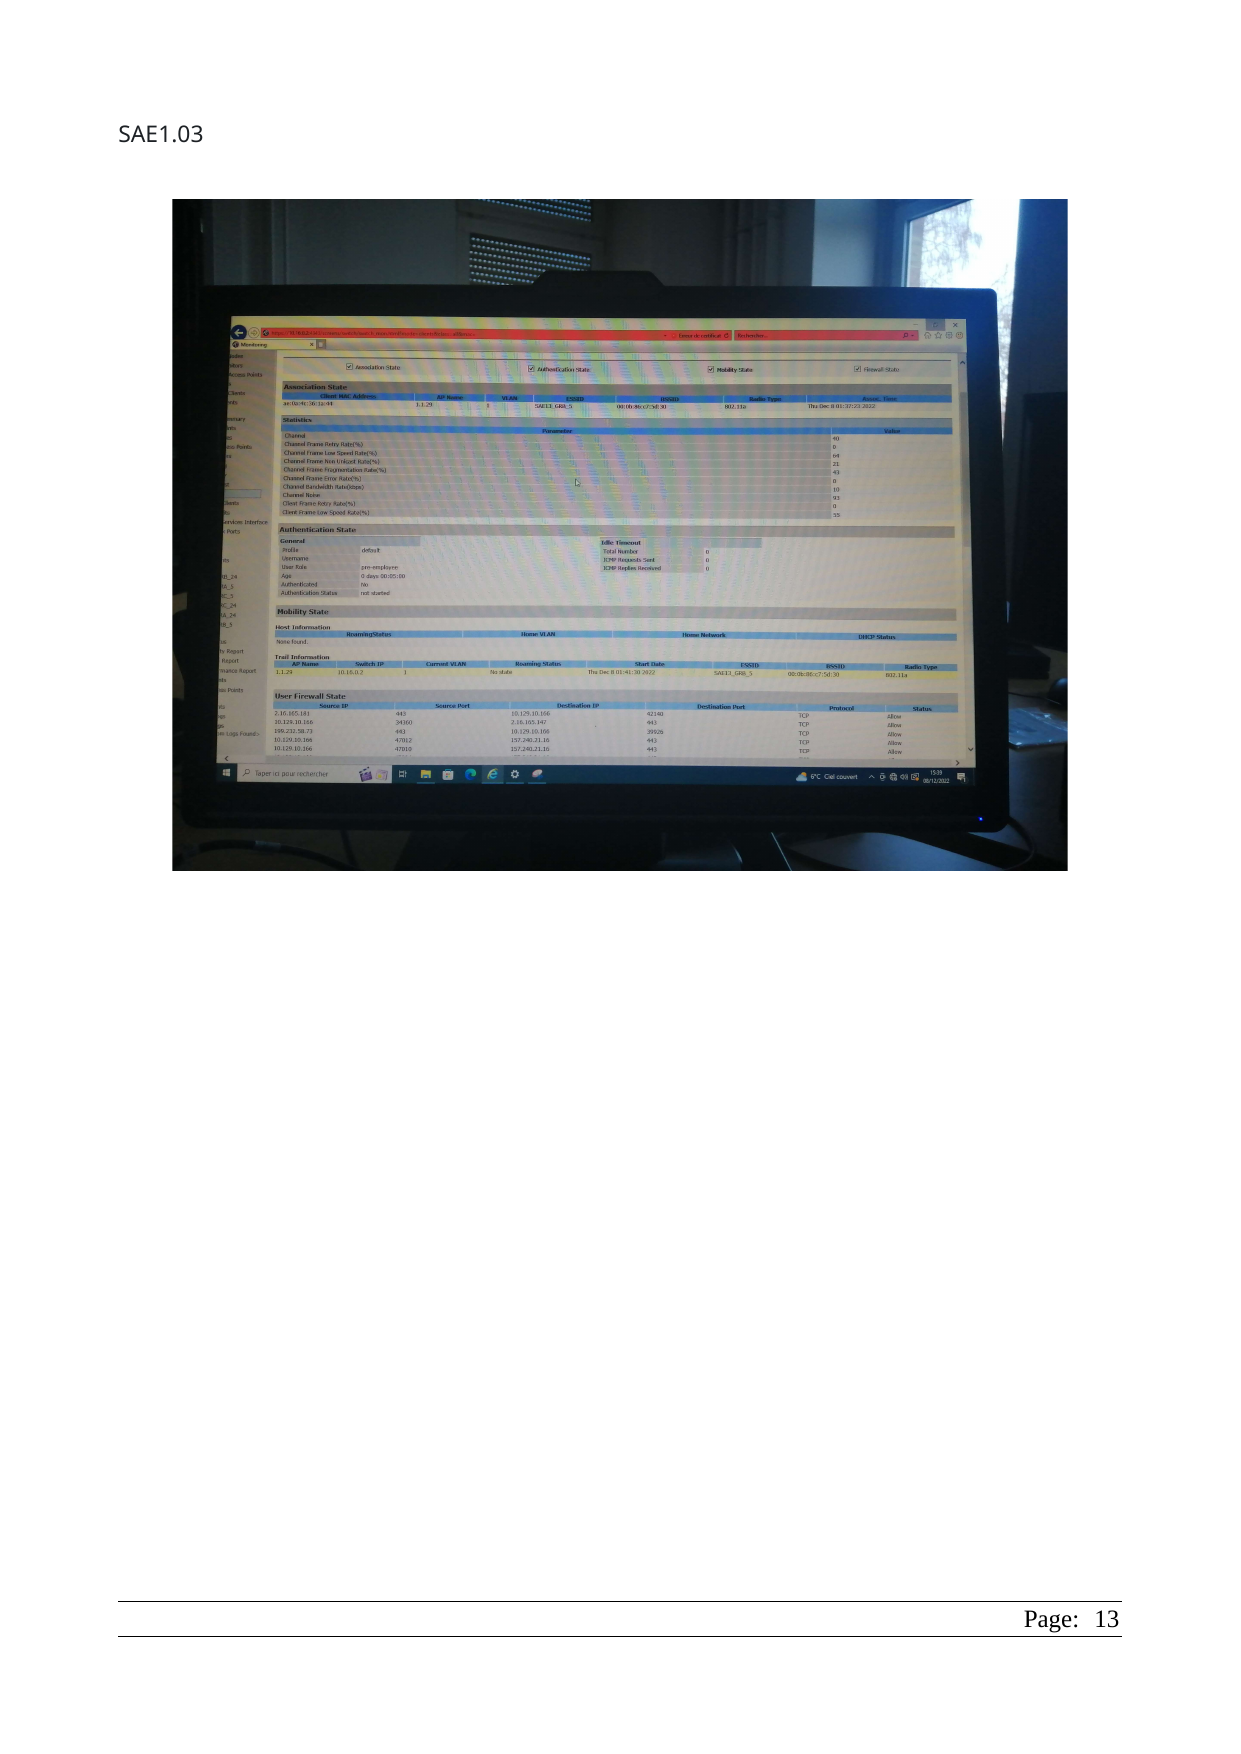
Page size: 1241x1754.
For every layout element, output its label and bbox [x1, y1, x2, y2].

picture [172, 199, 1068, 871]
